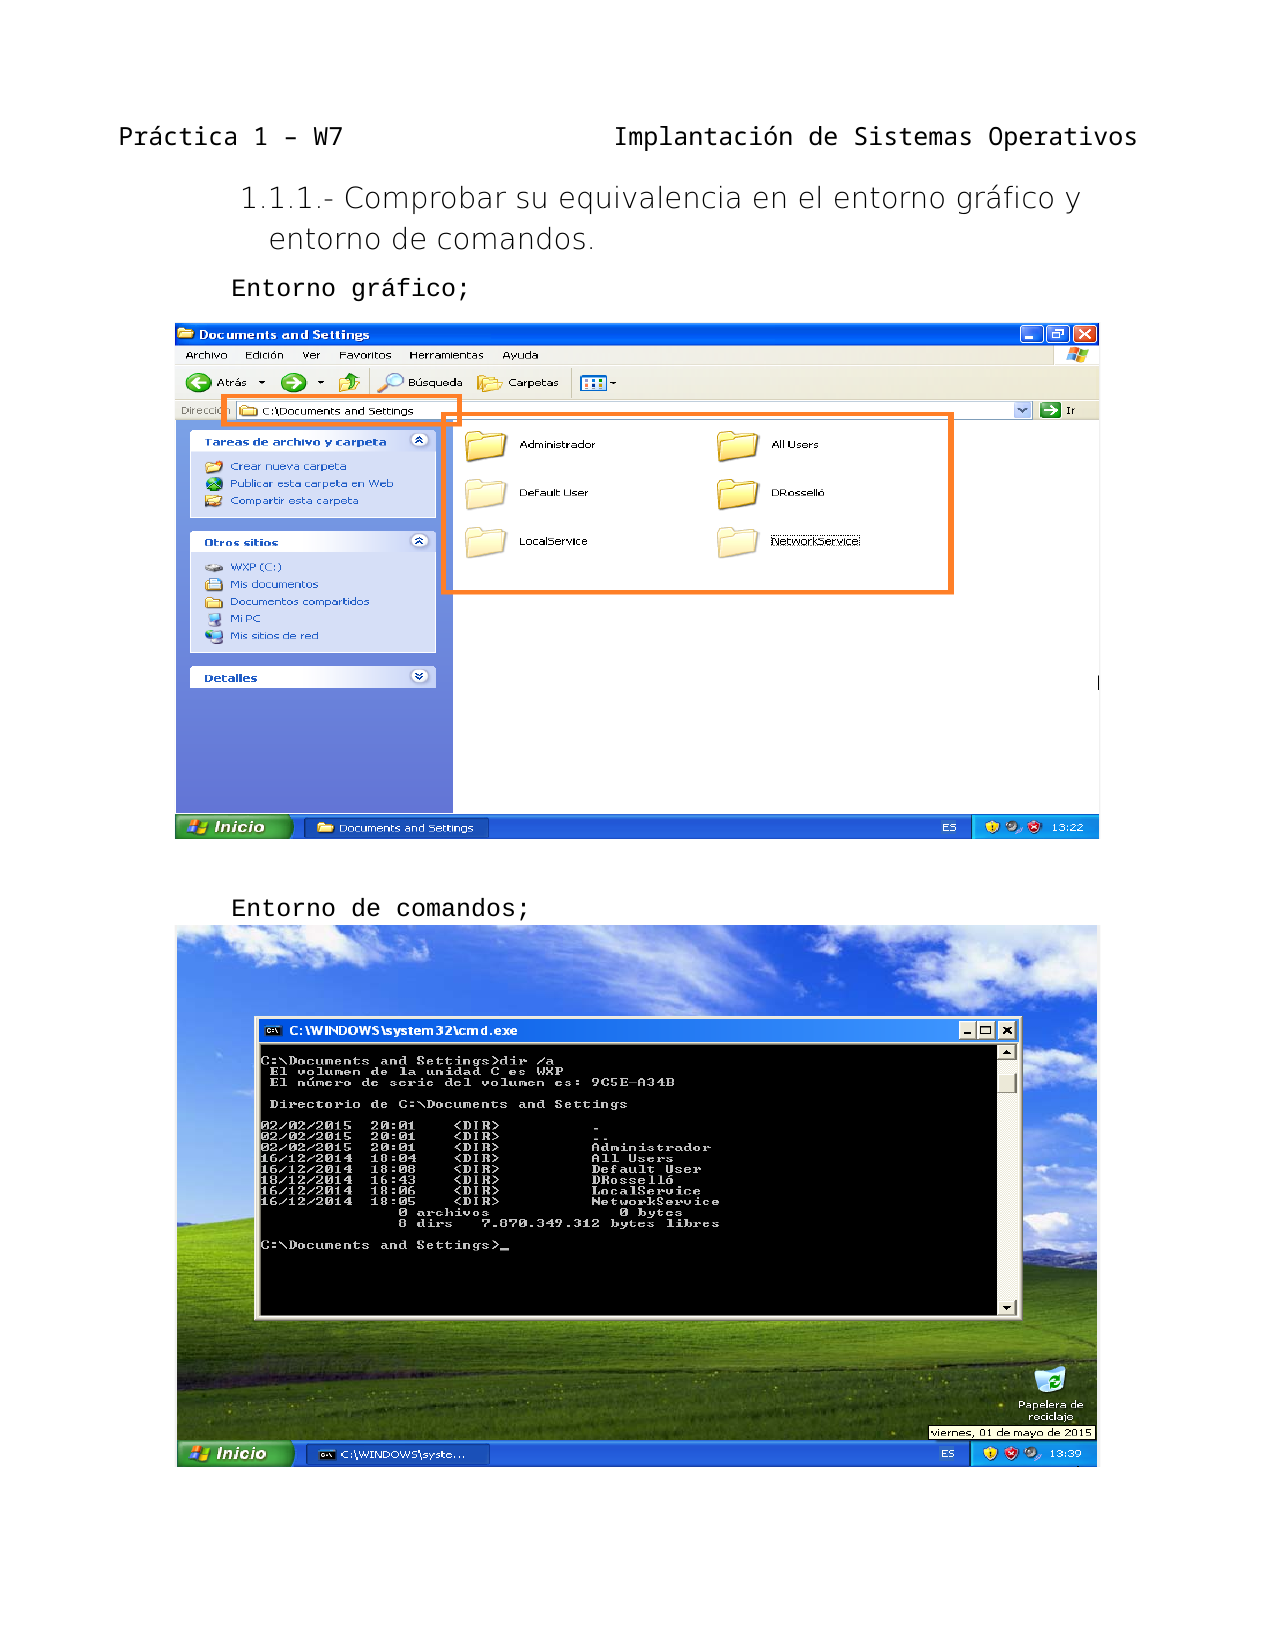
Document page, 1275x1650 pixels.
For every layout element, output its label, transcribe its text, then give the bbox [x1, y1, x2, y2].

picture [174, 925, 1101, 1473]
text Entorno de comandos; [231, 896, 1157, 924]
list Comprobar su equivalencia en el entorno gráfico y entorno de comandos. [231, 182, 1157, 256]
text Entorno gráfico; [231, 276, 1157, 304]
picture [174, 322, 1101, 844]
